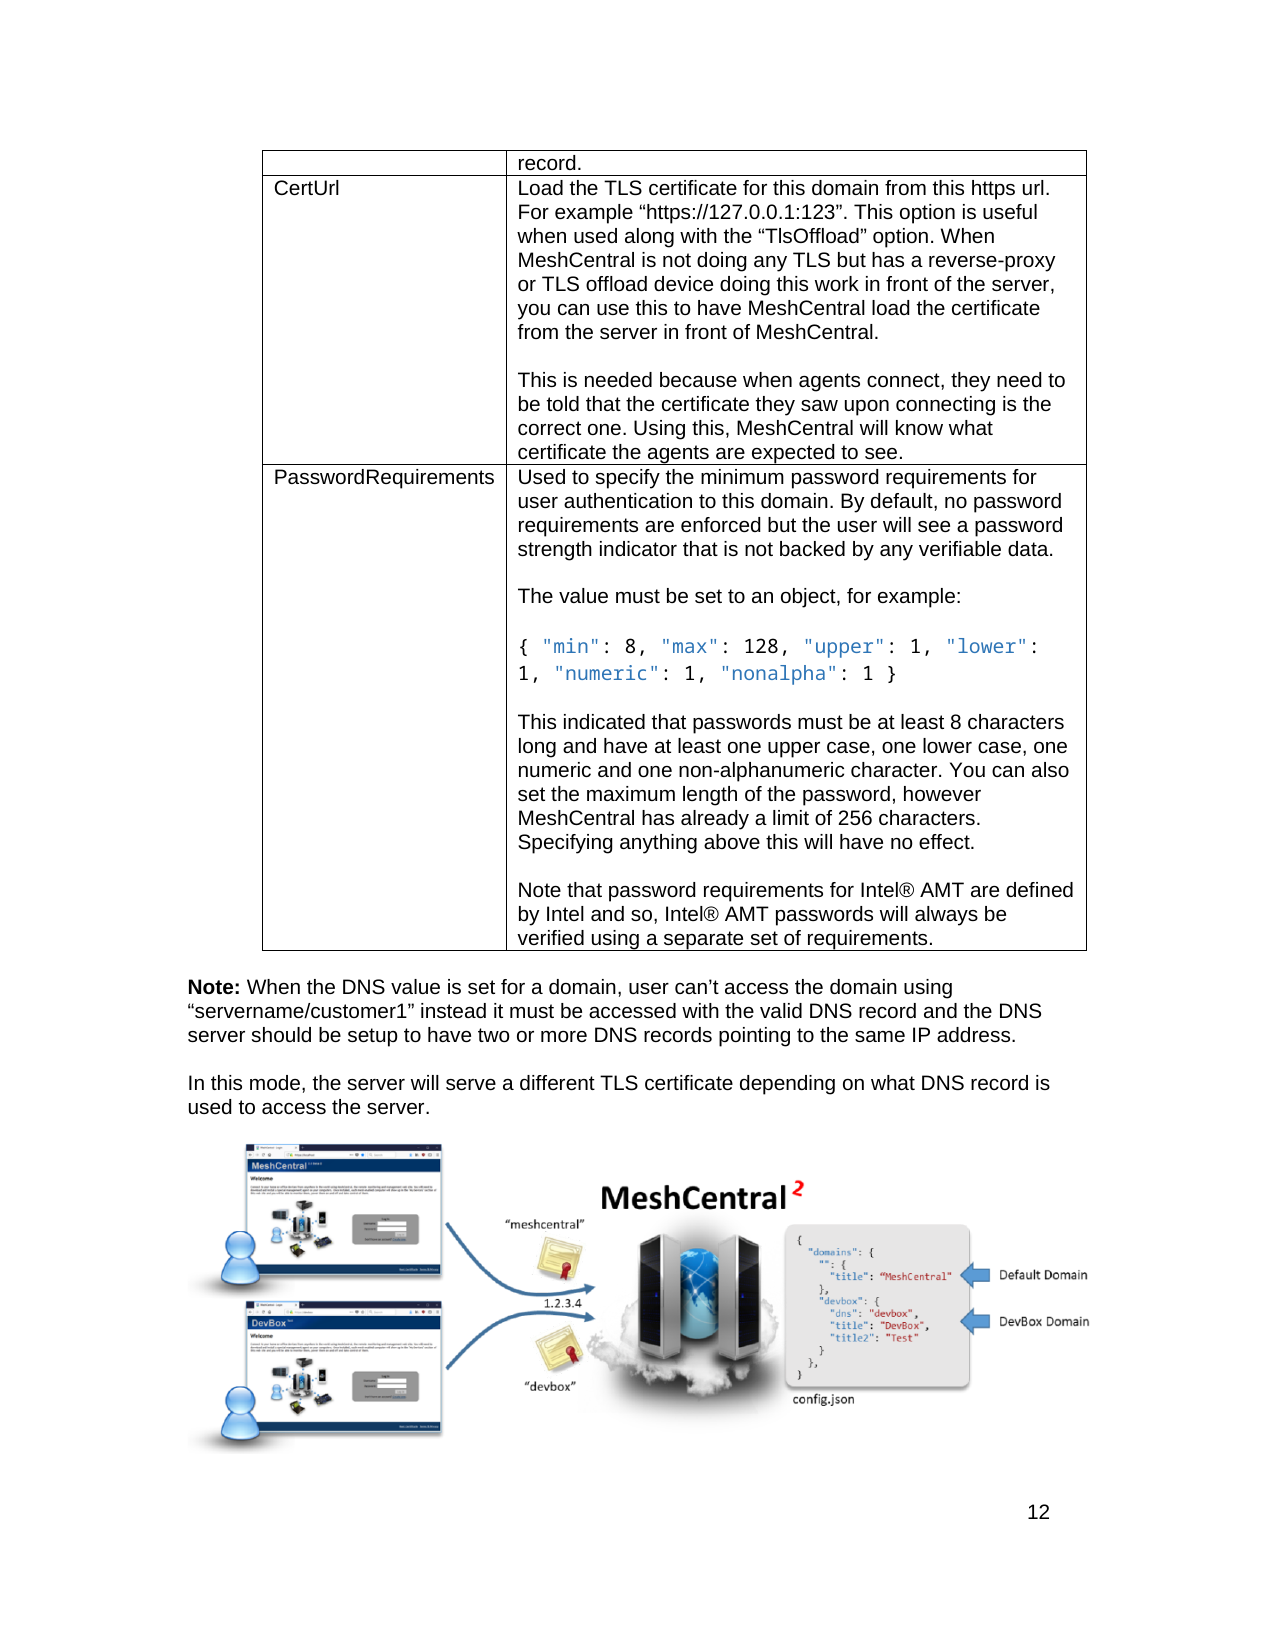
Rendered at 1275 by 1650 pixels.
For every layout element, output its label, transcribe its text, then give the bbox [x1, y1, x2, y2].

table_cell Load the TLS certificate for this domain from this https url. For example “https://127.0.0.1:123”. This option is useful when used along with the “TlsOffload” option. When MeshCentral is not doing any TLS but has a reverse-proxy or TLS offload device doing this work in front of the server, you can use this to have MeshCentral load the certificate from the server in front of MeshCentral. This is needed because when agents connect, they need to be told that the certificate they saw upon connecting is the correct one. Using this, MeshCentral will know what certificate the agents are expected to see. [507, 176, 1086, 463]
table_cell Used to specify the minimum password requirements for user authentication to this domain. By default, no password requirements are enforced but the user will see a password strength indicator that is not backed by any verifiable data. The value must be set to an object, for example: { "min": 8, "max": 128, "upper": 1, "lower": 1, "numeric": 1, "nonalpha": 1 } This indicated that passwords must be at least 8 characters long and have at least one upper case, one lower case, one numeric and one non-alphanumeric character. You can also set the maximum length of the password, however MeshCentral has already a limit of 256 characters. Specifying anything above this will have no effect. Note that password requirements for Intel® AMT are defined by Intel and so, Intel® AMT passwords will always be verified using a separate set of requirements. [507, 465, 1086, 950]
table_cell CertUrl [263, 176, 506, 463]
table_cell record. [507, 151, 1086, 175]
table_cell [263, 151, 506, 175]
text Note: When the DNS value is set for a domain, user can’t access the domain using “servername/customer1” instead it must be accessed with the valid DNS record and the DNS server should be setup to have two or more DNS records pointing to the same IP address. [187, 975, 1087, 1047]
text In this mode, the server will serve a different TLS certificate depending on what DNS record is used to access the server. [187, 1071, 1087, 1118]
table_cell PasswordRequirements [263, 465, 506, 950]
